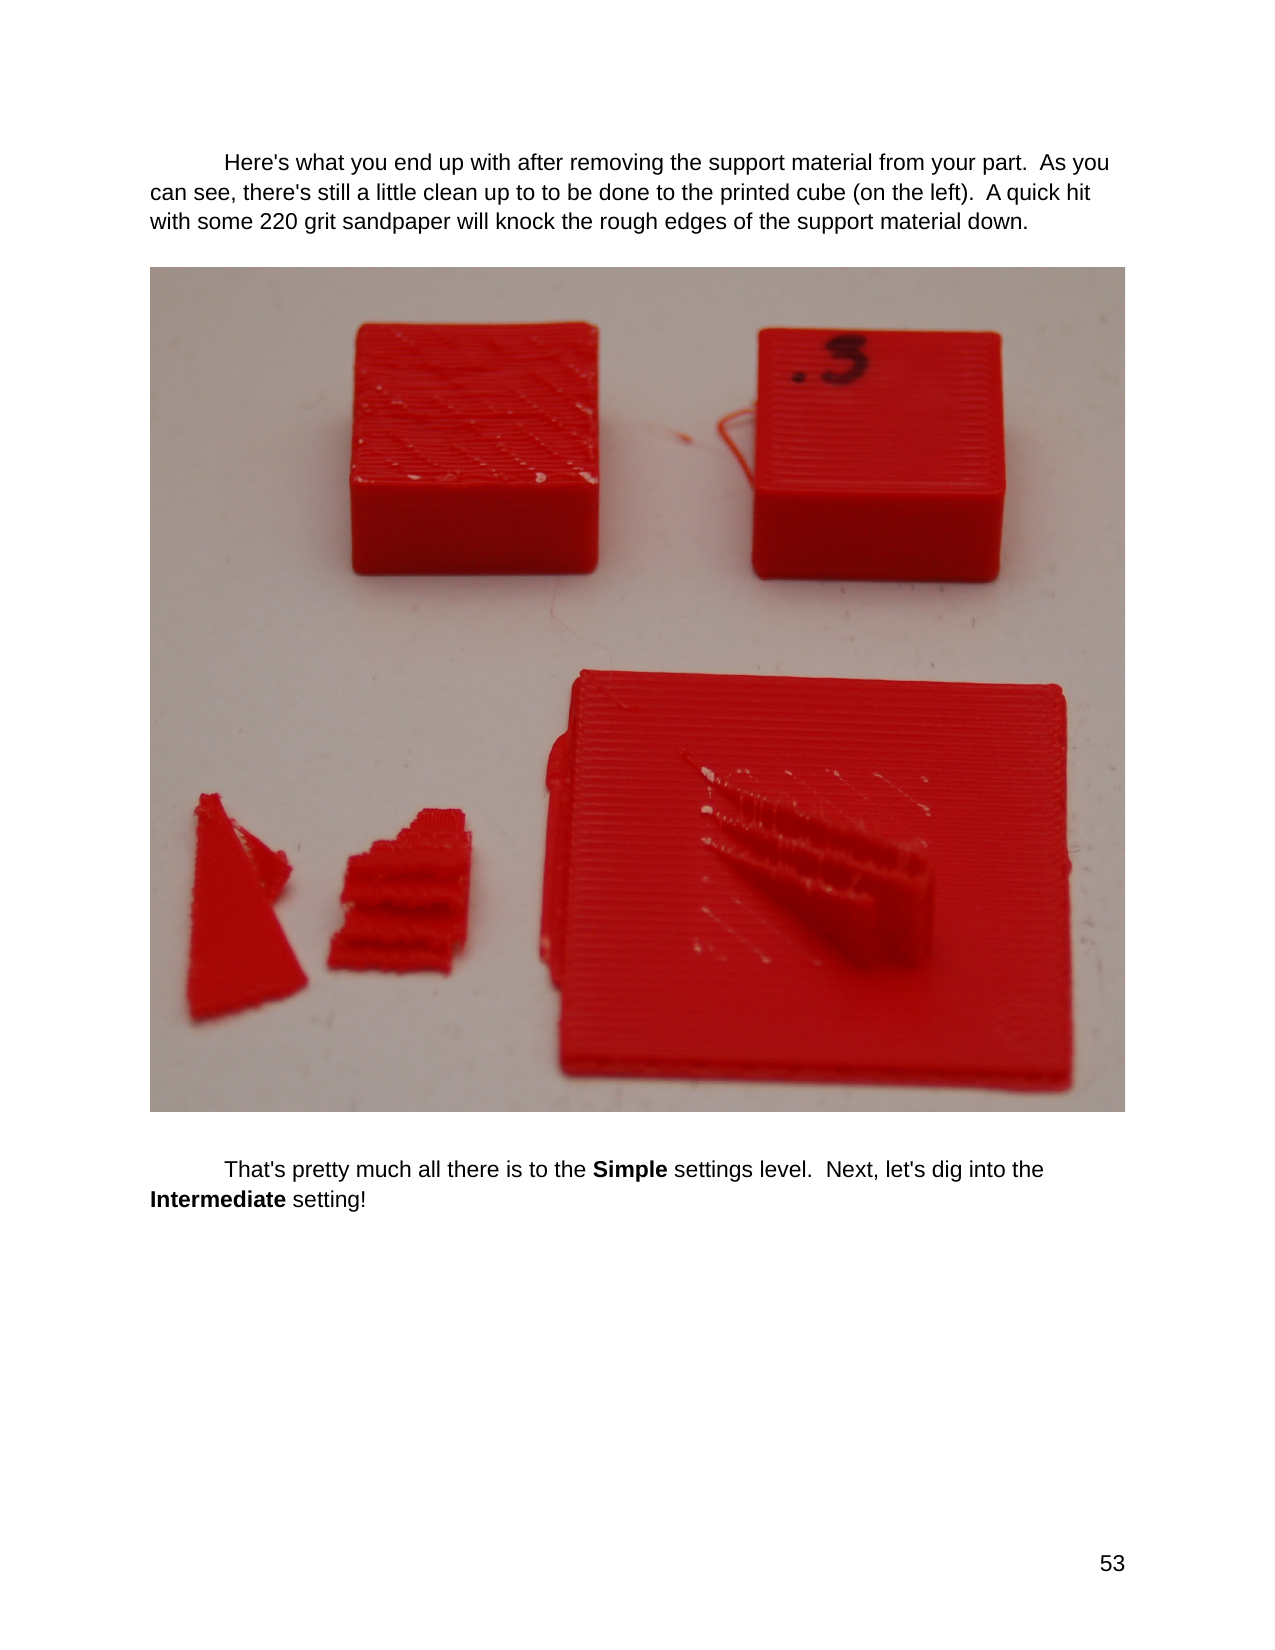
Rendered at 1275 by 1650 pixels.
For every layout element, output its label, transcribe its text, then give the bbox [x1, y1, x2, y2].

picture [150, 267, 1125, 1112]
text That's pretty much all there is to the Simple settings level. Next, let's dig into the Intermediate setting! [150, 1157, 1125, 1212]
text Here's what you end up with after removing the support material from your part. As you can see, there's still a little clean up to to be done to the printed cube (on the left). A quick hit with some 220 grit sandpaper will knock the rough edges of the support material down. [150, 150, 1125, 234]
